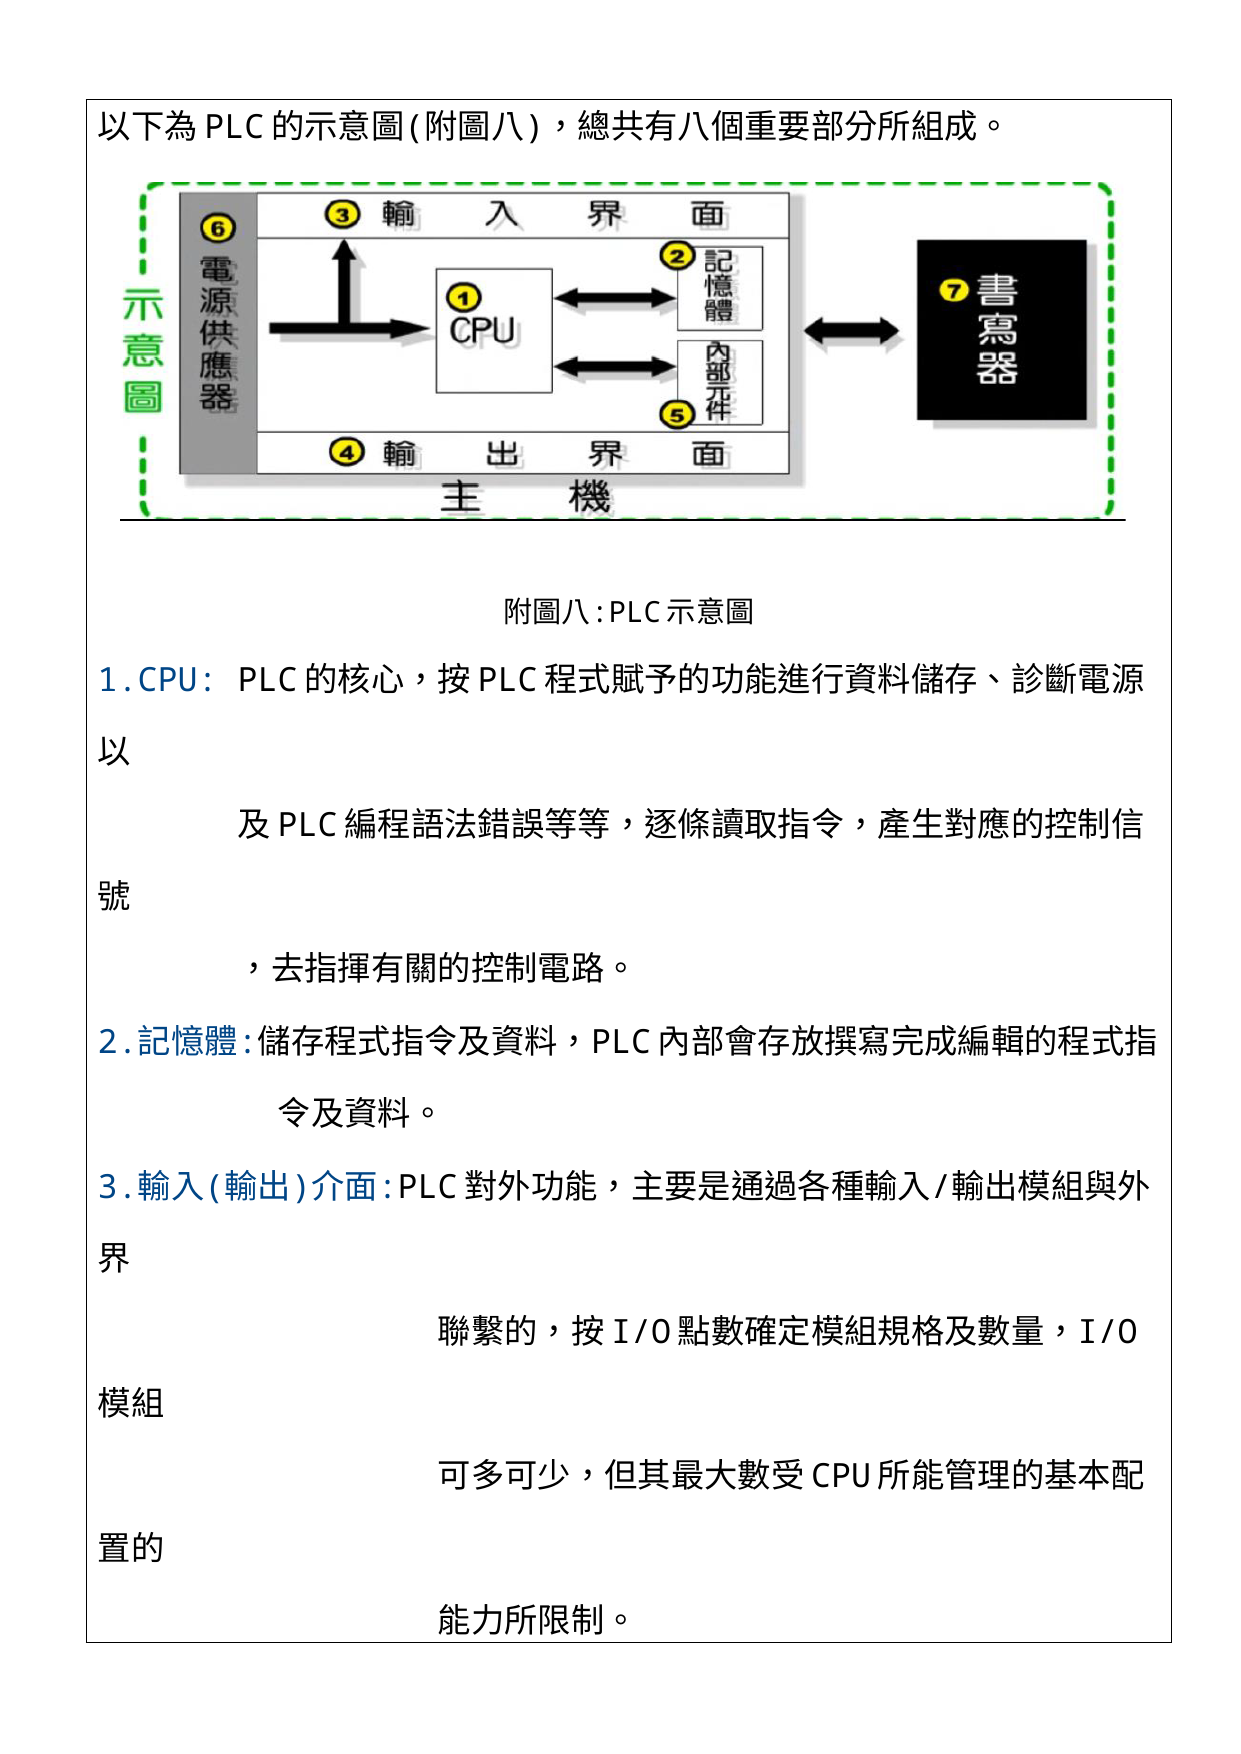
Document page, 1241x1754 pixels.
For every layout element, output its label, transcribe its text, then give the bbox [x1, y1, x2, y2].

table_header 以下為PLC的示意圖(附圖八)，總共有八個重要部分所組成。 附圖八:PLC示意圖 1.CPU: PLC的核心，按PLC程式賦予的功能進行資料儲存、診斷電源以 及PLC編程語法錯誤等等，逐條讀取指令，產生對應的控制信號 ，去指揮有關的控制電路。 2.記憶體:儲存程式指令及資料，PLC內部會存放撰寫完成編輯的程式指 令及資料。 3.輸入(輸出)介面:PLC對外功能，主要是通過各種輸入/輸出模組與外界 聯繫的，按I/O點數確定模組規格及數量，I/O模組 可多可少，但其最大數受CPU所能管理的基本配置的 能力所限制。 [87, 100, 1171, 1642]
picture [120, 182, 1126, 521]
